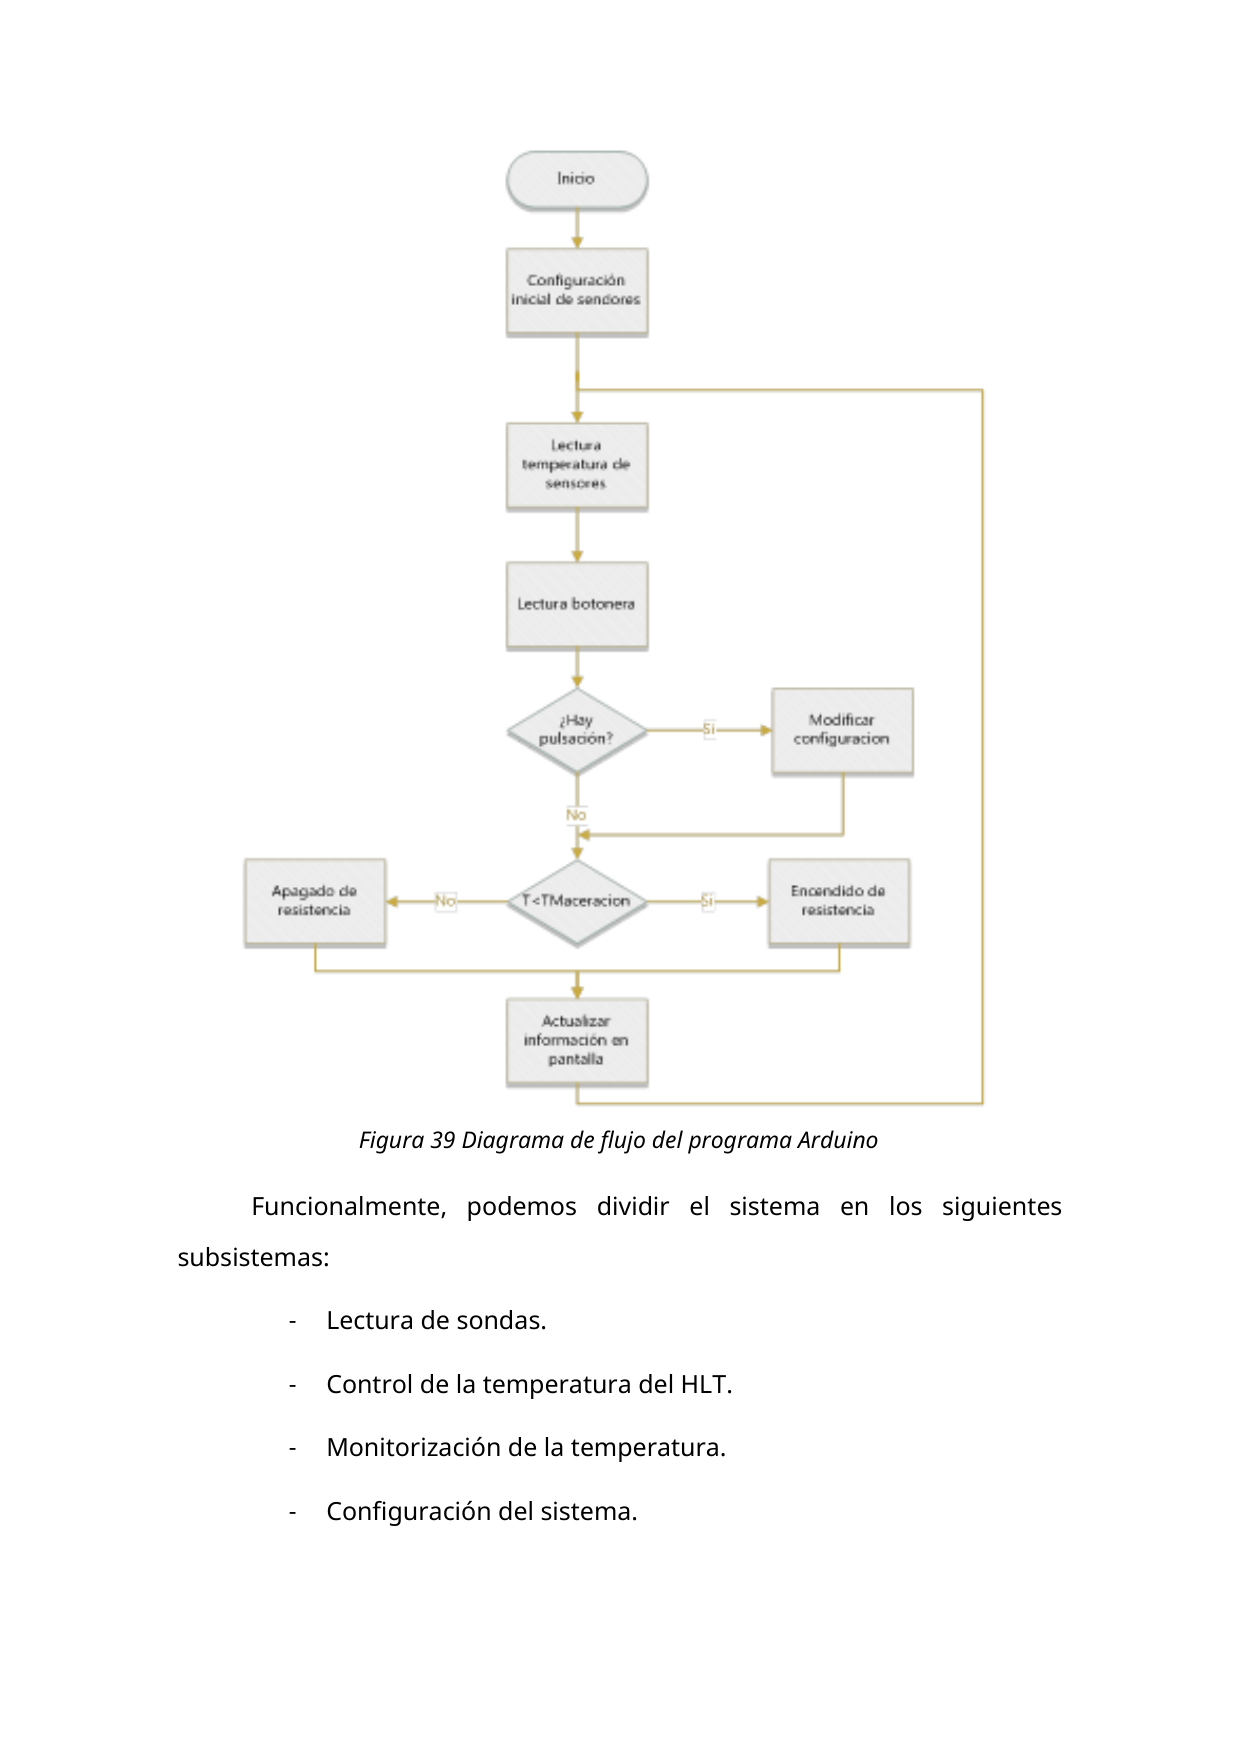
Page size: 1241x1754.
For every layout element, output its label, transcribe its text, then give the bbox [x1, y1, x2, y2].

list Configuración del sistema. [288, 1493, 1063, 1527]
list Control de la temperatura del HLT. [288, 1366, 1063, 1400]
list Lectura de sondas. [288, 1303, 1063, 1337]
text Funcionalmente, podemos dividir el sistema en los siguientes subsistemas: [177, 1188, 1063, 1273]
list Monitorización de la temperatura. [288, 1430, 1063, 1464]
text Figura 39 Diagrama de flujo del programa Arduino [177, 1123, 1063, 1155]
